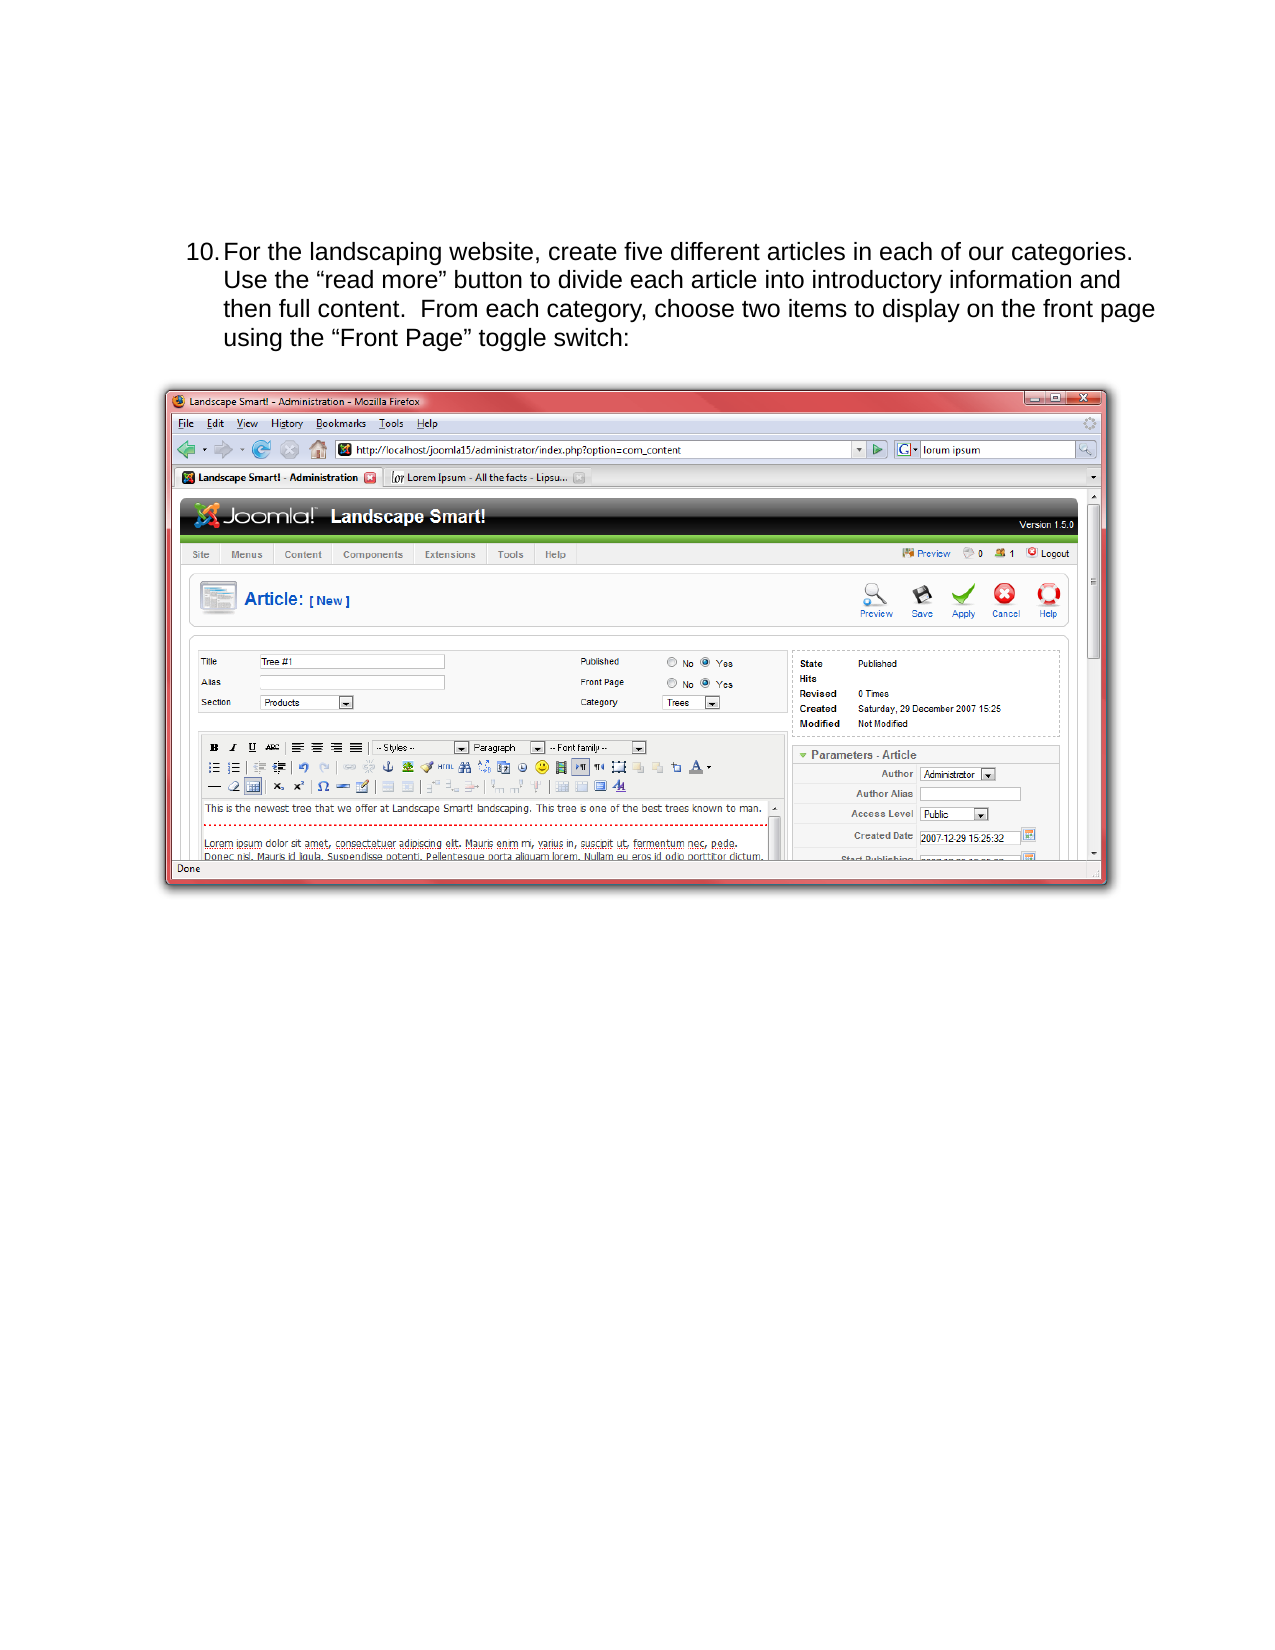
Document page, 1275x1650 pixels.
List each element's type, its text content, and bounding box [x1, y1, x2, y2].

list For the landscaping website, create five different articles in each of our categories. Use the “read more” button to divide each article into introductory information and then full content. From each category, choose two items to display on the front page using the “Front Page” toggle switch: [186, 237, 1157, 352]
picture [153, 378, 1122, 900]
